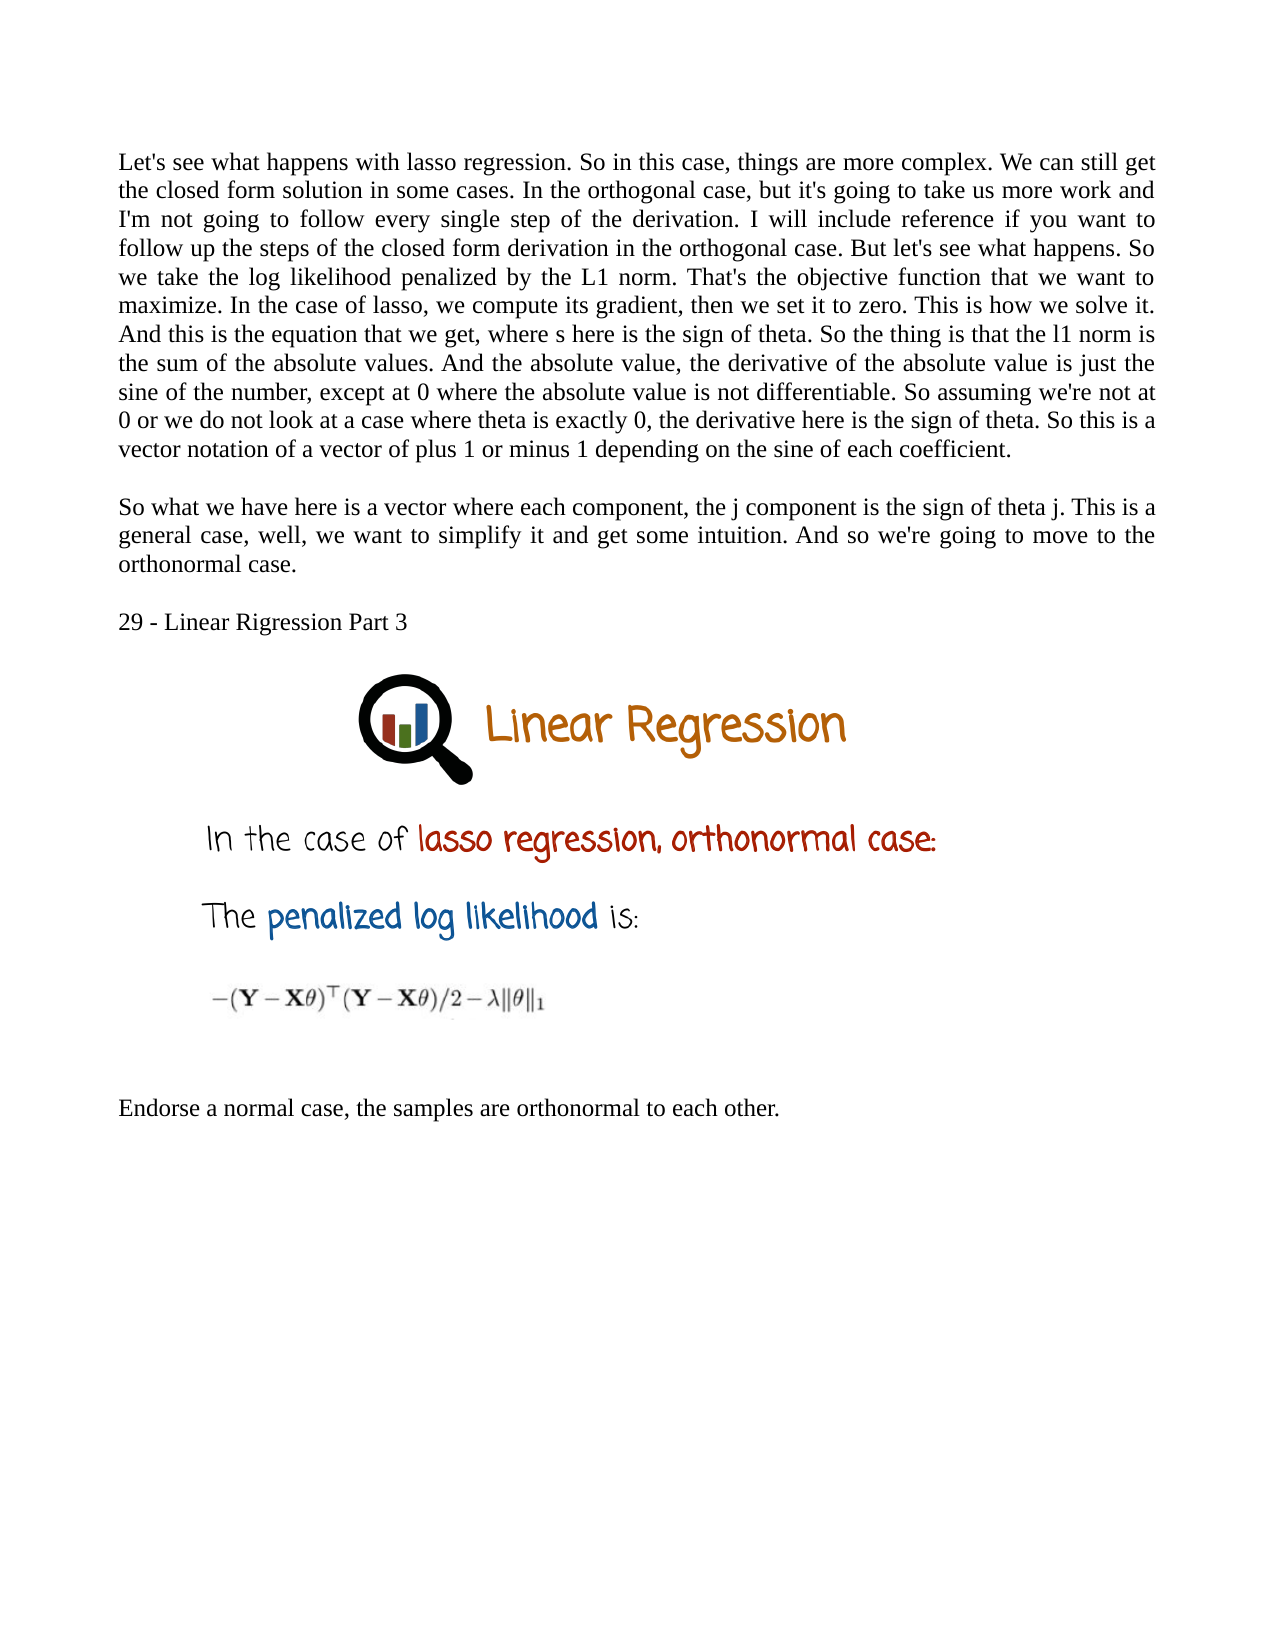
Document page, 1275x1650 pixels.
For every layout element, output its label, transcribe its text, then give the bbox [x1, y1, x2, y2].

text So what we have here is a vector where each component, the j component is the sign of theta j. This is a general case, well, we want to simplify it and get some intuition. And so we're going to move to the orthonormal case. [118, 492, 1157, 578]
text Endorse a normal case, the samples are orthonormal to each other. [118, 1093, 1157, 1122]
text Let's see what happens with lasso regression. So in this case, things are more complex. We can still get the closed form solution in some cases. In the orthogonal case, but it's going to take us more work and I'm not going to follow every single step of the derivation. I will include reference if you want to follow up the steps of the closed form derivation in the orthogonal case. But let's see what happens. So we take the log likelihood penalized by the L1 norm. That's the objective function that we want to maximize. In the case of lasso, we compute its gradient, then we set it to zero. This is how we solve it. And this is the equation that we get, where s here is the sign of theta. So the thing is that the l1 norm is the sum of the absolute values. And the absolute value, the derivative of the absolute value is just the sine of the number, except at 0 where the absolute value is not differentiable. So assuming we're not at 0 or we do not look at a case where theta is exactly 0, the derivative here is the sign of theta. So this is a vector notation of a vector of plus 1 or minus 1 depending on the sine of each coefficient. [118, 147, 1157, 463]
picture [118, 664, 1157, 1036]
text 29 - Linear Rigression Part 3 [118, 607, 1157, 636]
